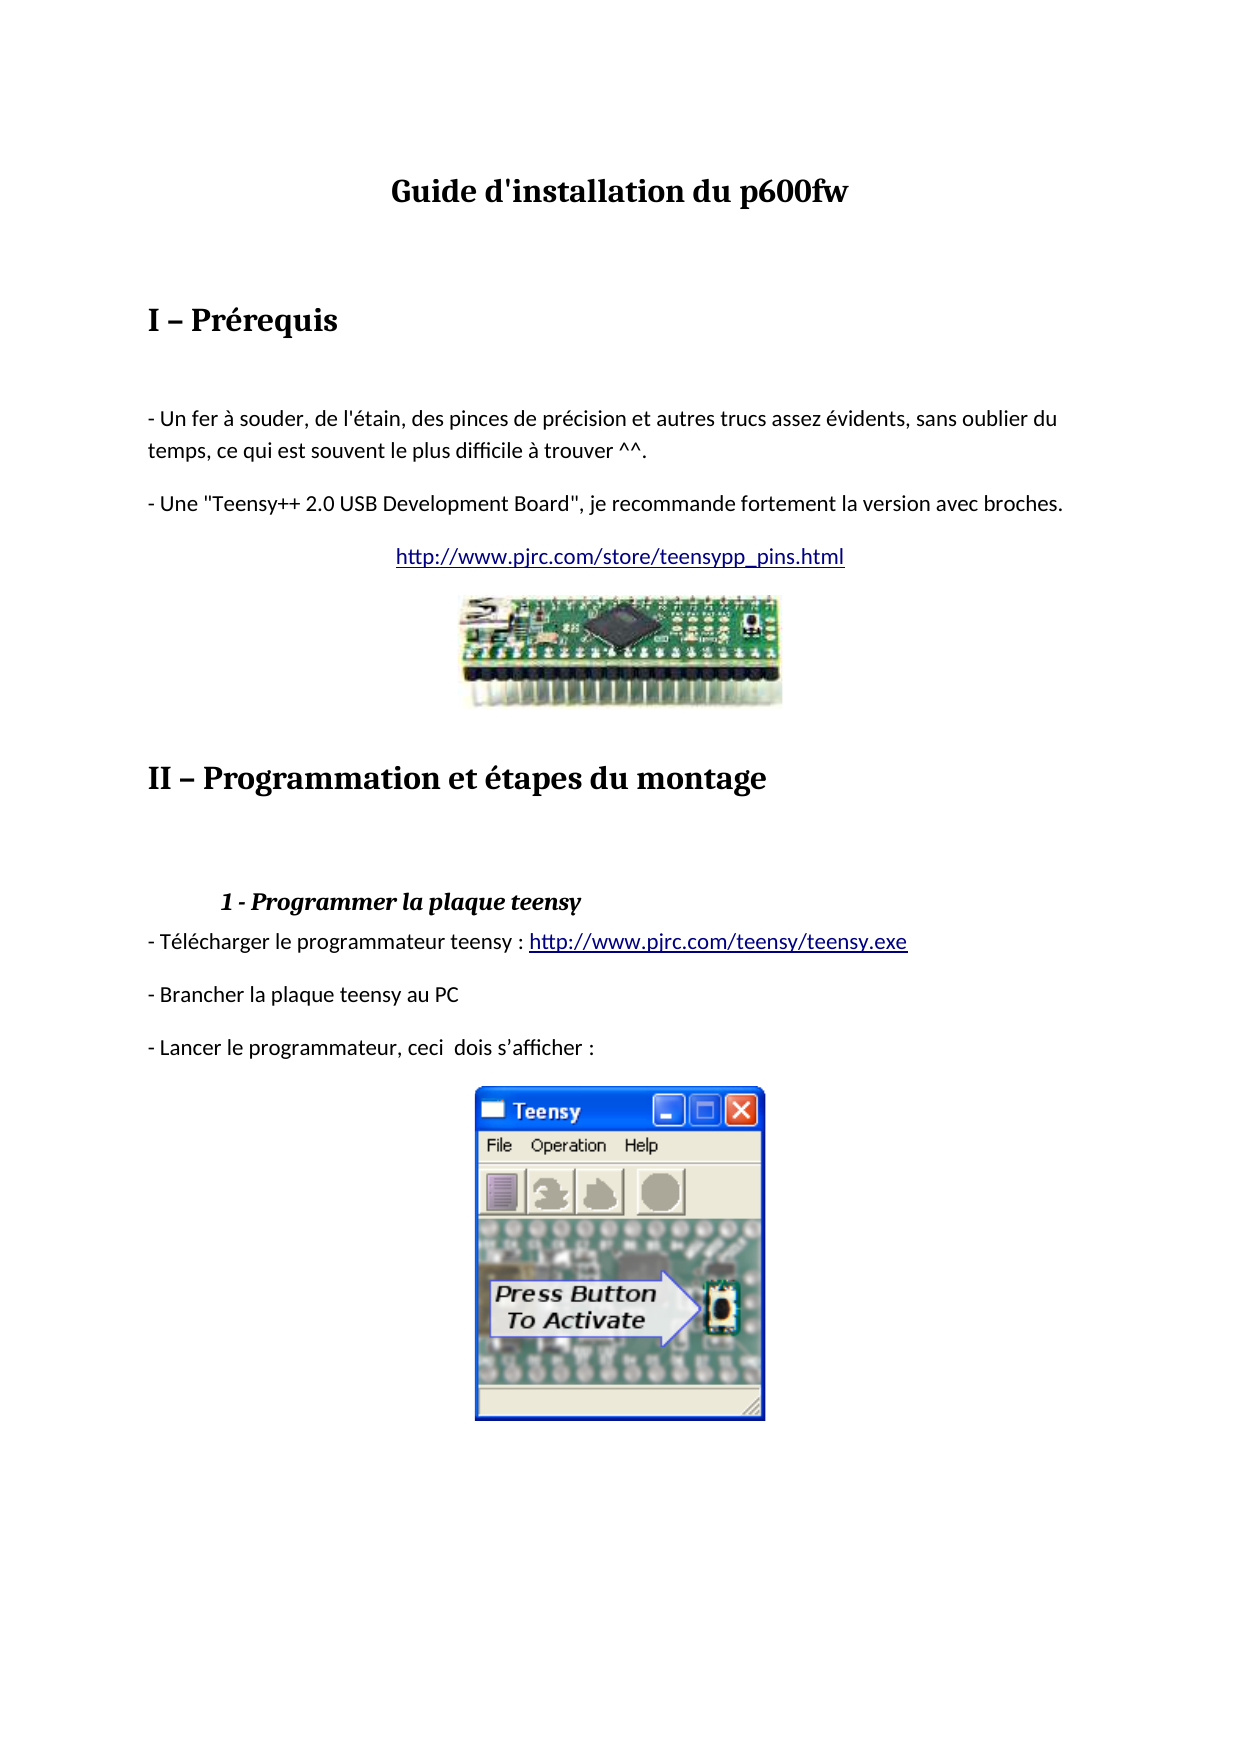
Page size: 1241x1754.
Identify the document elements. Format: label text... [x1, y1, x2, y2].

picture [457, 595, 783, 710]
text Guide d'installation du p600fw [148, 173, 1093, 211]
text - Brancher la plaque teensy au PC [148, 980, 1093, 1008]
picture [474, 1086, 766, 1421]
text http://www.pjrc.com/store/teensypp_pins.html [148, 542, 1093, 571]
text - Une "Teensy++ 2.0 USB Development Board", je recommande fortement la version avec broches. [148, 489, 1093, 517]
subtitle I – Prérequis [148, 301, 1093, 339]
text - Lancer le programmateur, ceci dois s’afficher : [148, 1033, 1093, 1061]
subtitle 1 - Programmer la plaque teensy [148, 888, 1093, 917]
text - Un fer à souder, de l'étain, des pinces de précision et autres trucs assez évidents, sans oublier du temps, ce qui est souvent le plus difficile à trouver ^^. [148, 404, 1093, 464]
text - Télécharger le programmateur teensy : http://www.pjrc.com/teensy/teensy.exe [148, 927, 1093, 955]
subtitle II – Programmation et étapes du montage [148, 759, 1093, 798]
